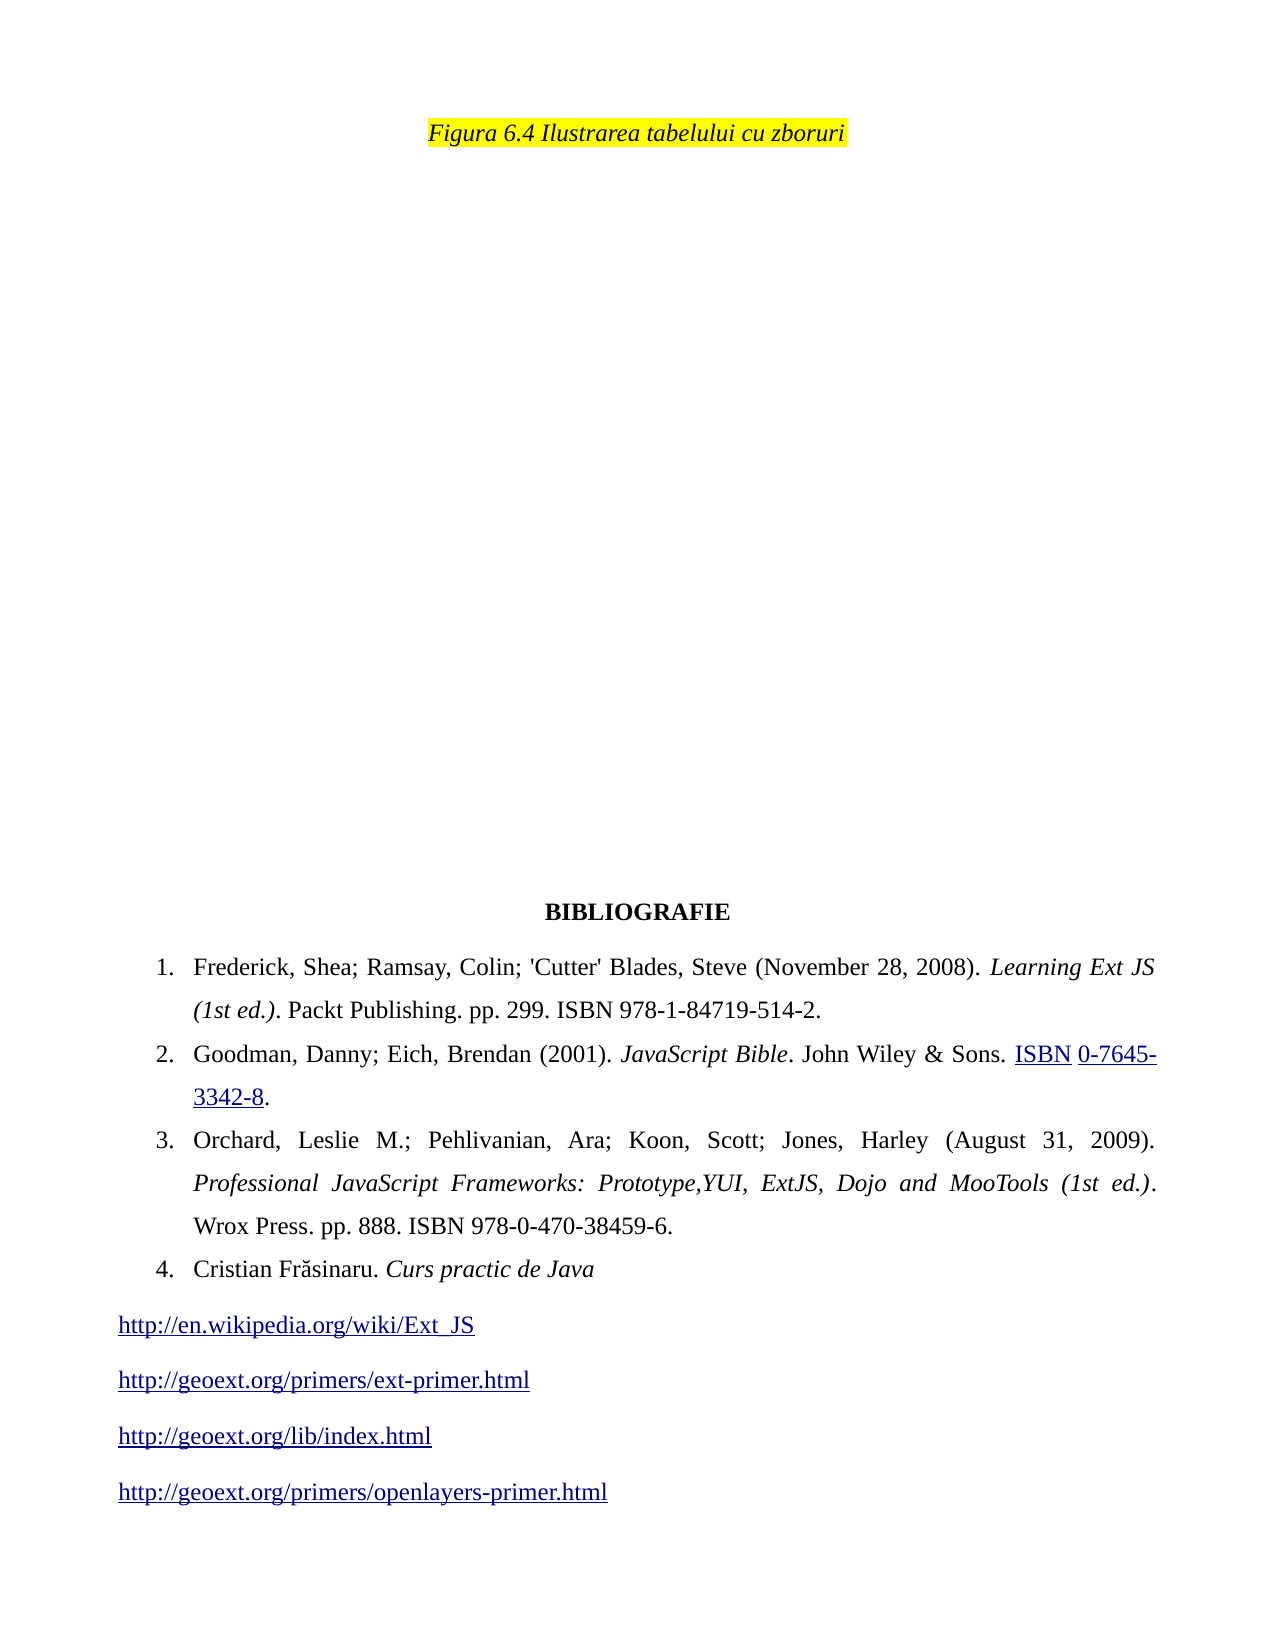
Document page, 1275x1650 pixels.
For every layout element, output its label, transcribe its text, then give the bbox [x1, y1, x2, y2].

text http://geoext.org/lib/index.html [118, 1421, 1157, 1450]
list Frederick, Shea; Ramsay, Colin; 'Cutter' Blades, Steve (November 28, 2008). Learning Ext JS (1st ed.). Packt Publishing. pp. 299. ISBN 978-1-84719-514-2. [156, 952, 1157, 1024]
list Goodman, Danny; Eich, Brendan (2001). JavaScript Bible. John Wiley & Sons. ISBN 0-7645-3342-8. [156, 1039, 1157, 1111]
text http://en.wikipedia.org/wiki/Ext_JS [118, 1310, 1157, 1339]
text Figura 6.4 Ilustrarea tabelului cu zboruri [118, 118, 1157, 147]
list Orchard, Leslie M.; Pehlivanian, Ara; Koon, Scott; Jones, Harley (August 31, 2009). Professional JavaScript Frameworks: Prototype,YUI, ExtJS, Dojo and MooTools (1st ed.). Wrox Press. pp. 888. ISBN 978-0-470-38459-6. [156, 1125, 1157, 1240]
list Cristian Frăsinaru. Curs practic de Java [156, 1254, 1157, 1283]
text BIBLIOGRAFIE [118, 897, 1157, 926]
text http://geoext.org/primers/ext-primer.html [118, 1366, 1157, 1394]
text http://geoext.org/primers/openlayers-primer.html [118, 1477, 1157, 1506]
